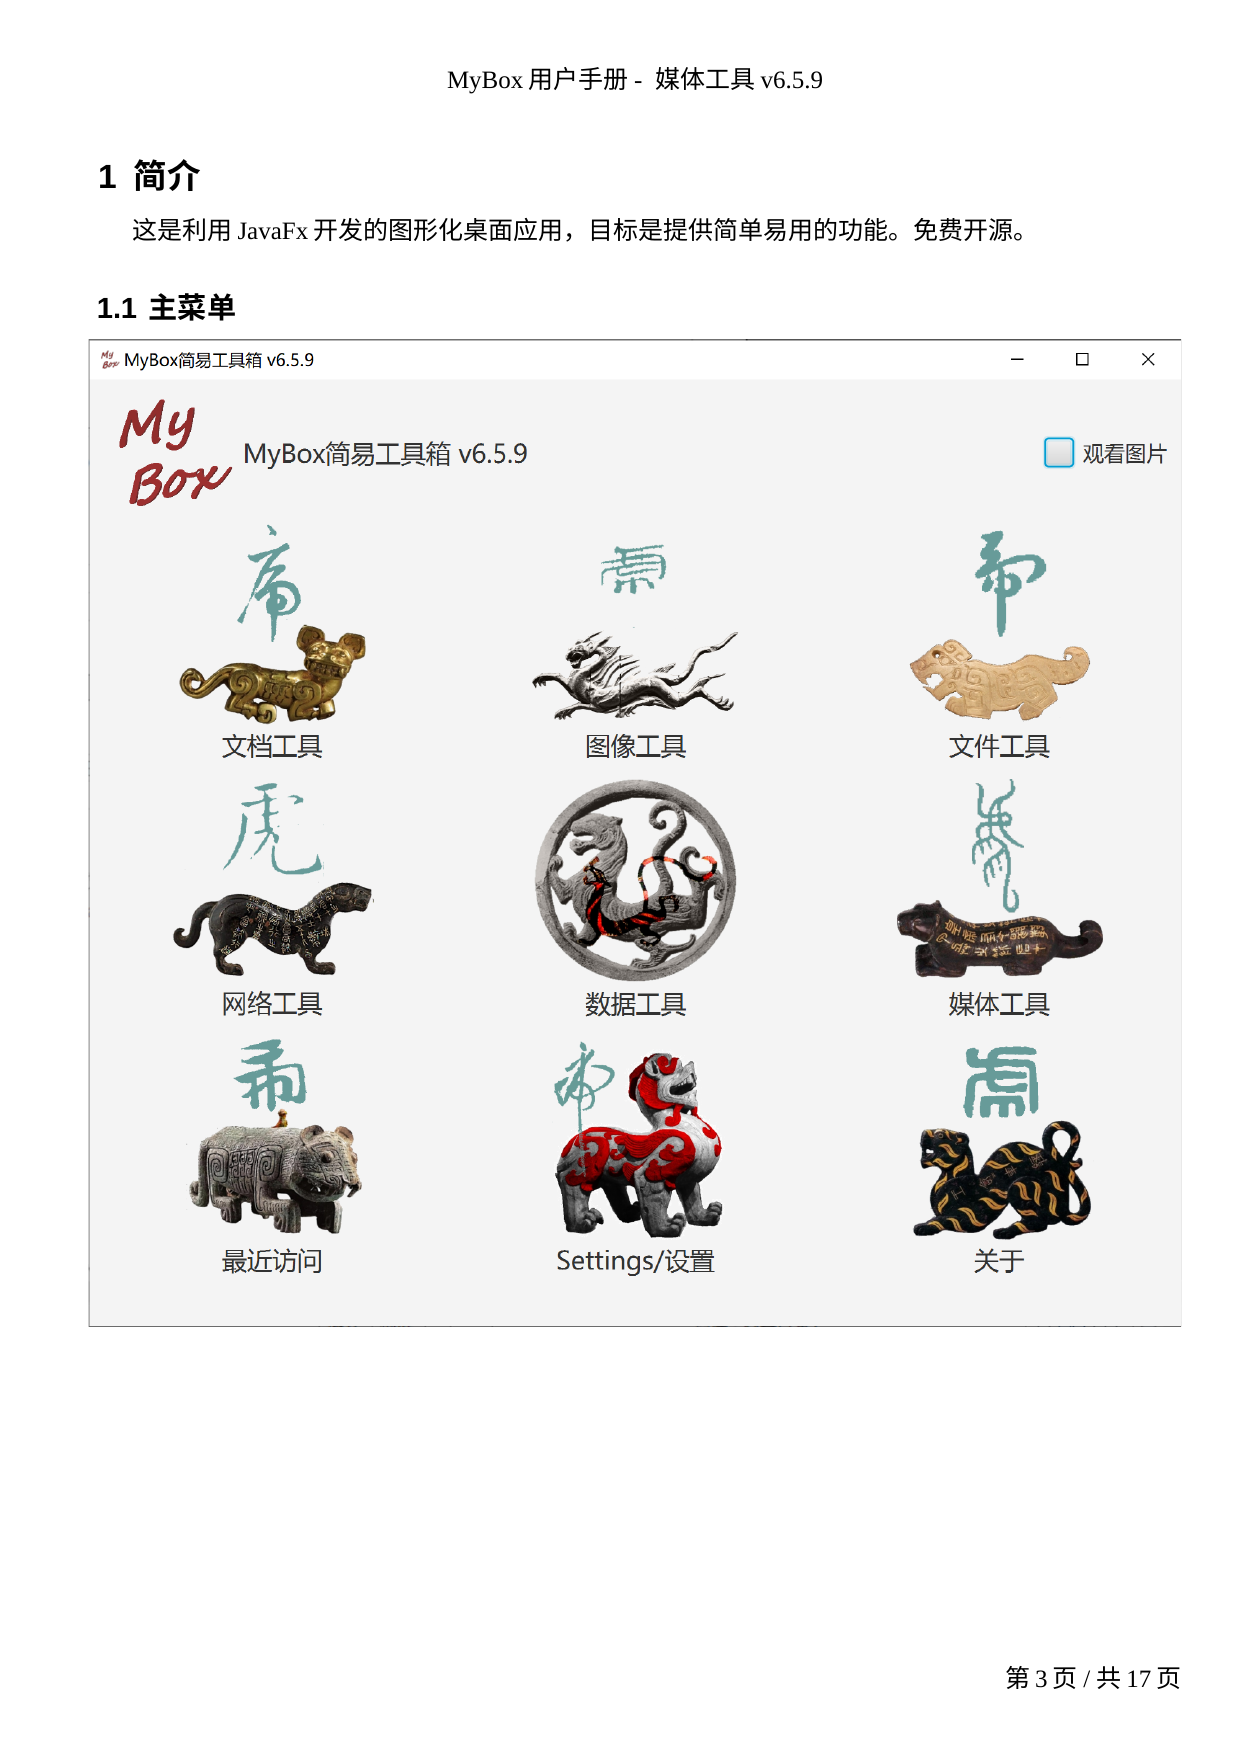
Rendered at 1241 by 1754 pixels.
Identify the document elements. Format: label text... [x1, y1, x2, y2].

subtitle 主菜单 [88, 284, 1181, 327]
text 这是利用JavaFx开发的图形化桌面应用，目标是提供简单易用的功能。免费开源。 [88, 211, 1181, 247]
subtitle 简介 [88, 150, 1181, 198]
picture [88, 339, 1182, 1327]
